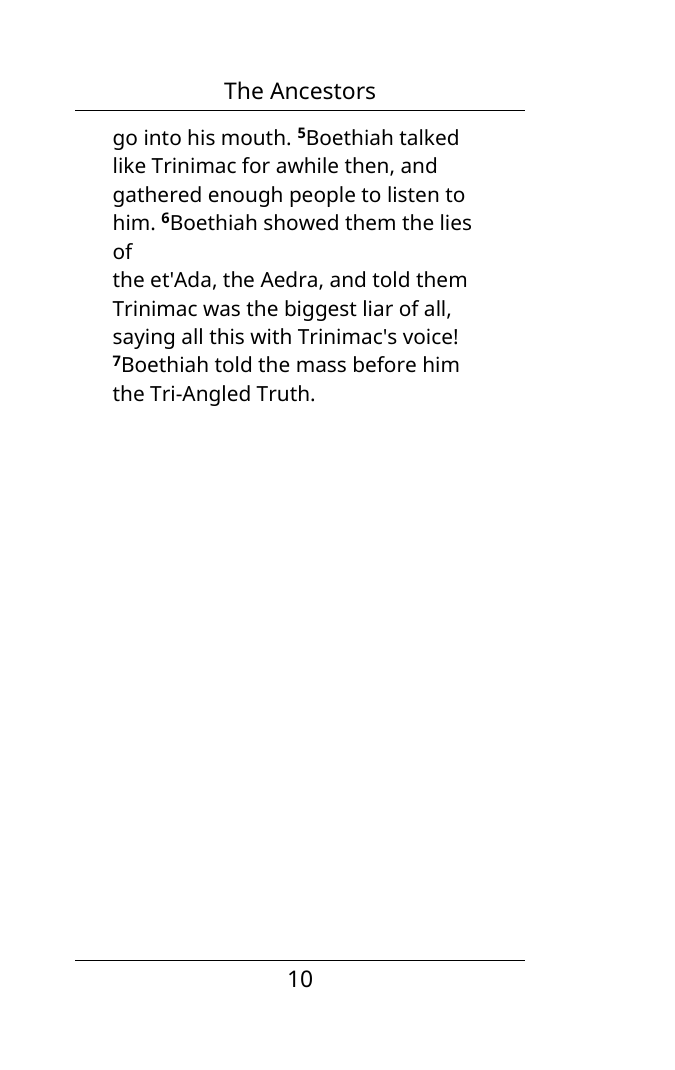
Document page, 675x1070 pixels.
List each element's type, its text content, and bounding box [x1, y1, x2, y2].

text go into his mouth. 5Boethiah talked like Trinimac for awhile then, and gathered enough people to listen to him. 6Boethiah showed them the lies of the et'Ada, the Aedra, and told them Trinimac was the biggest liar of all, saying all this with Trinimac's voice! 7Boethiah told the mass before him the Tri-Angled Truth. [112, 123, 487, 407]
